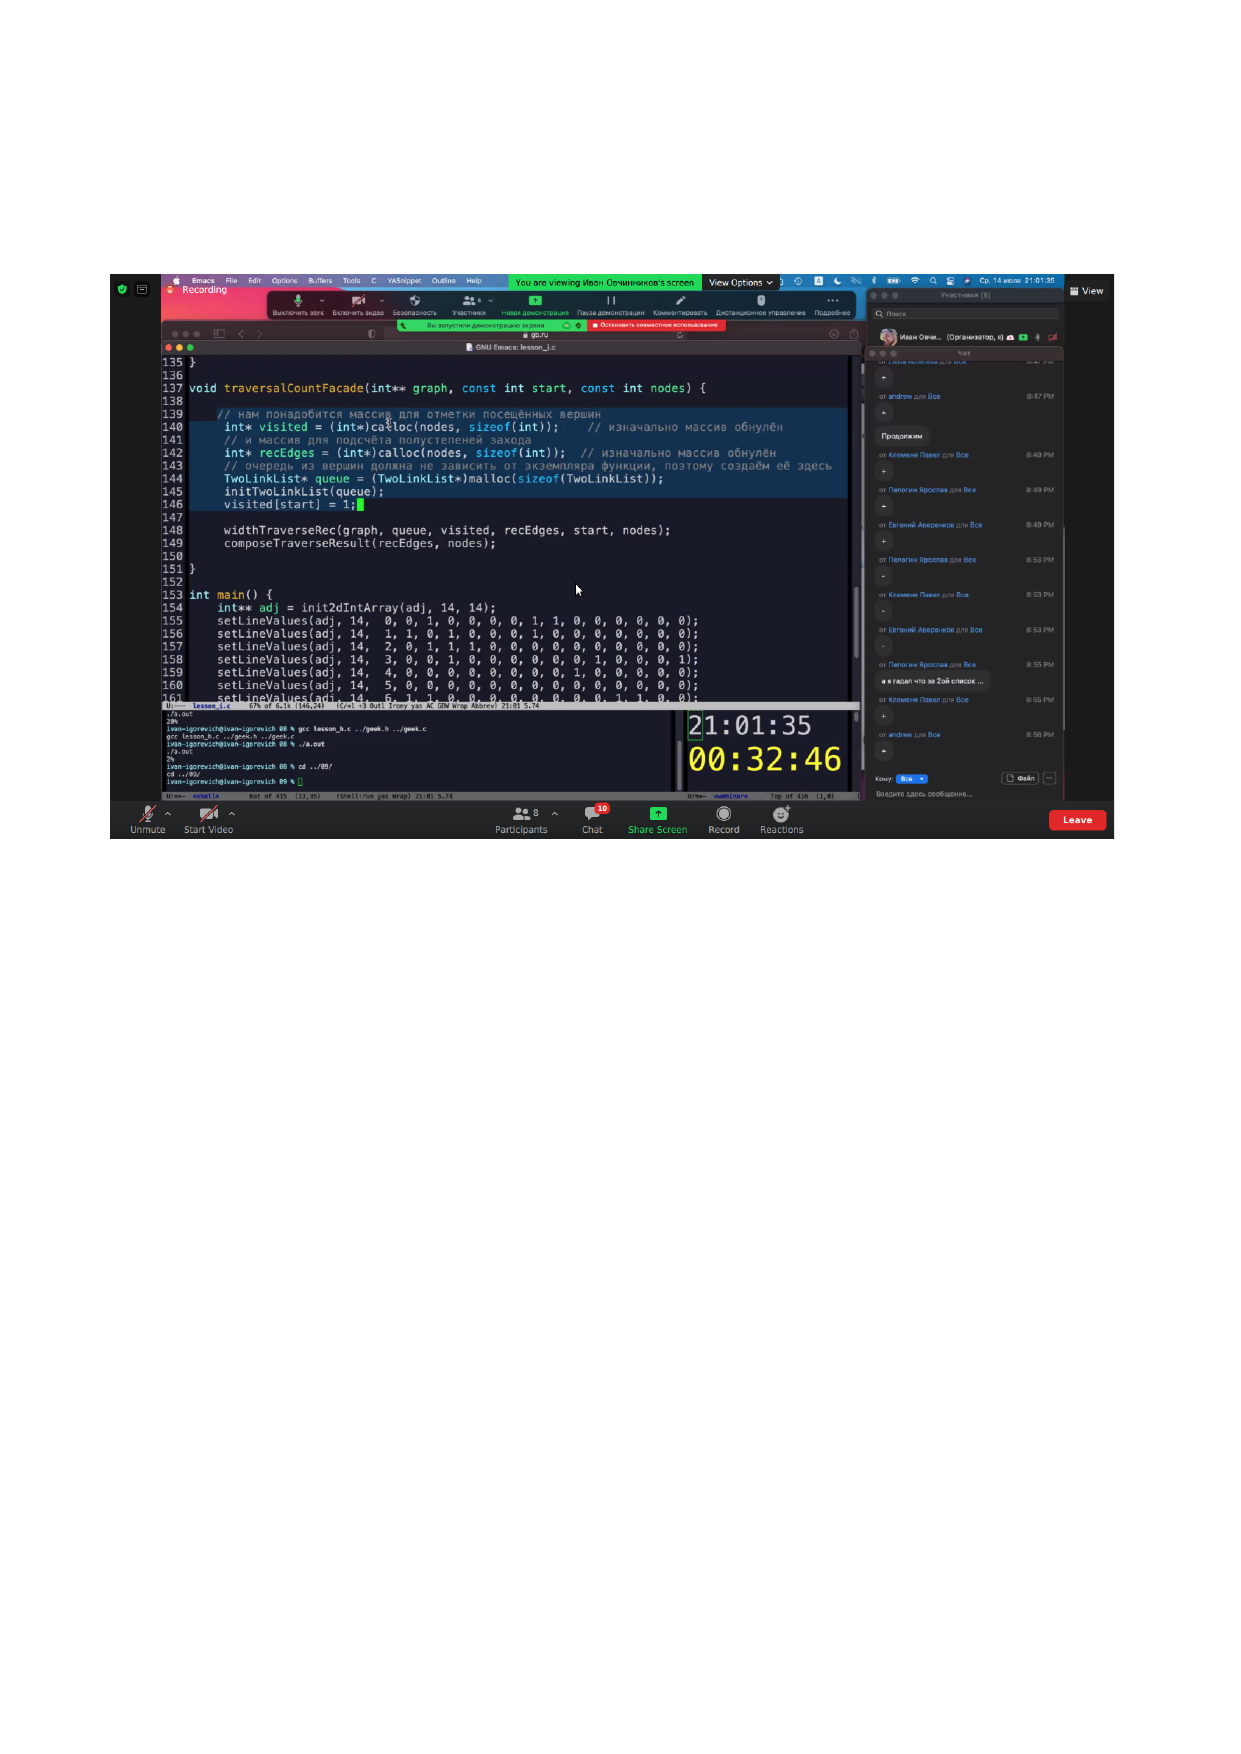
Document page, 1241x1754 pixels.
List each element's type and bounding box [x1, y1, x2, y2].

picture [110, 274, 1115, 839]
